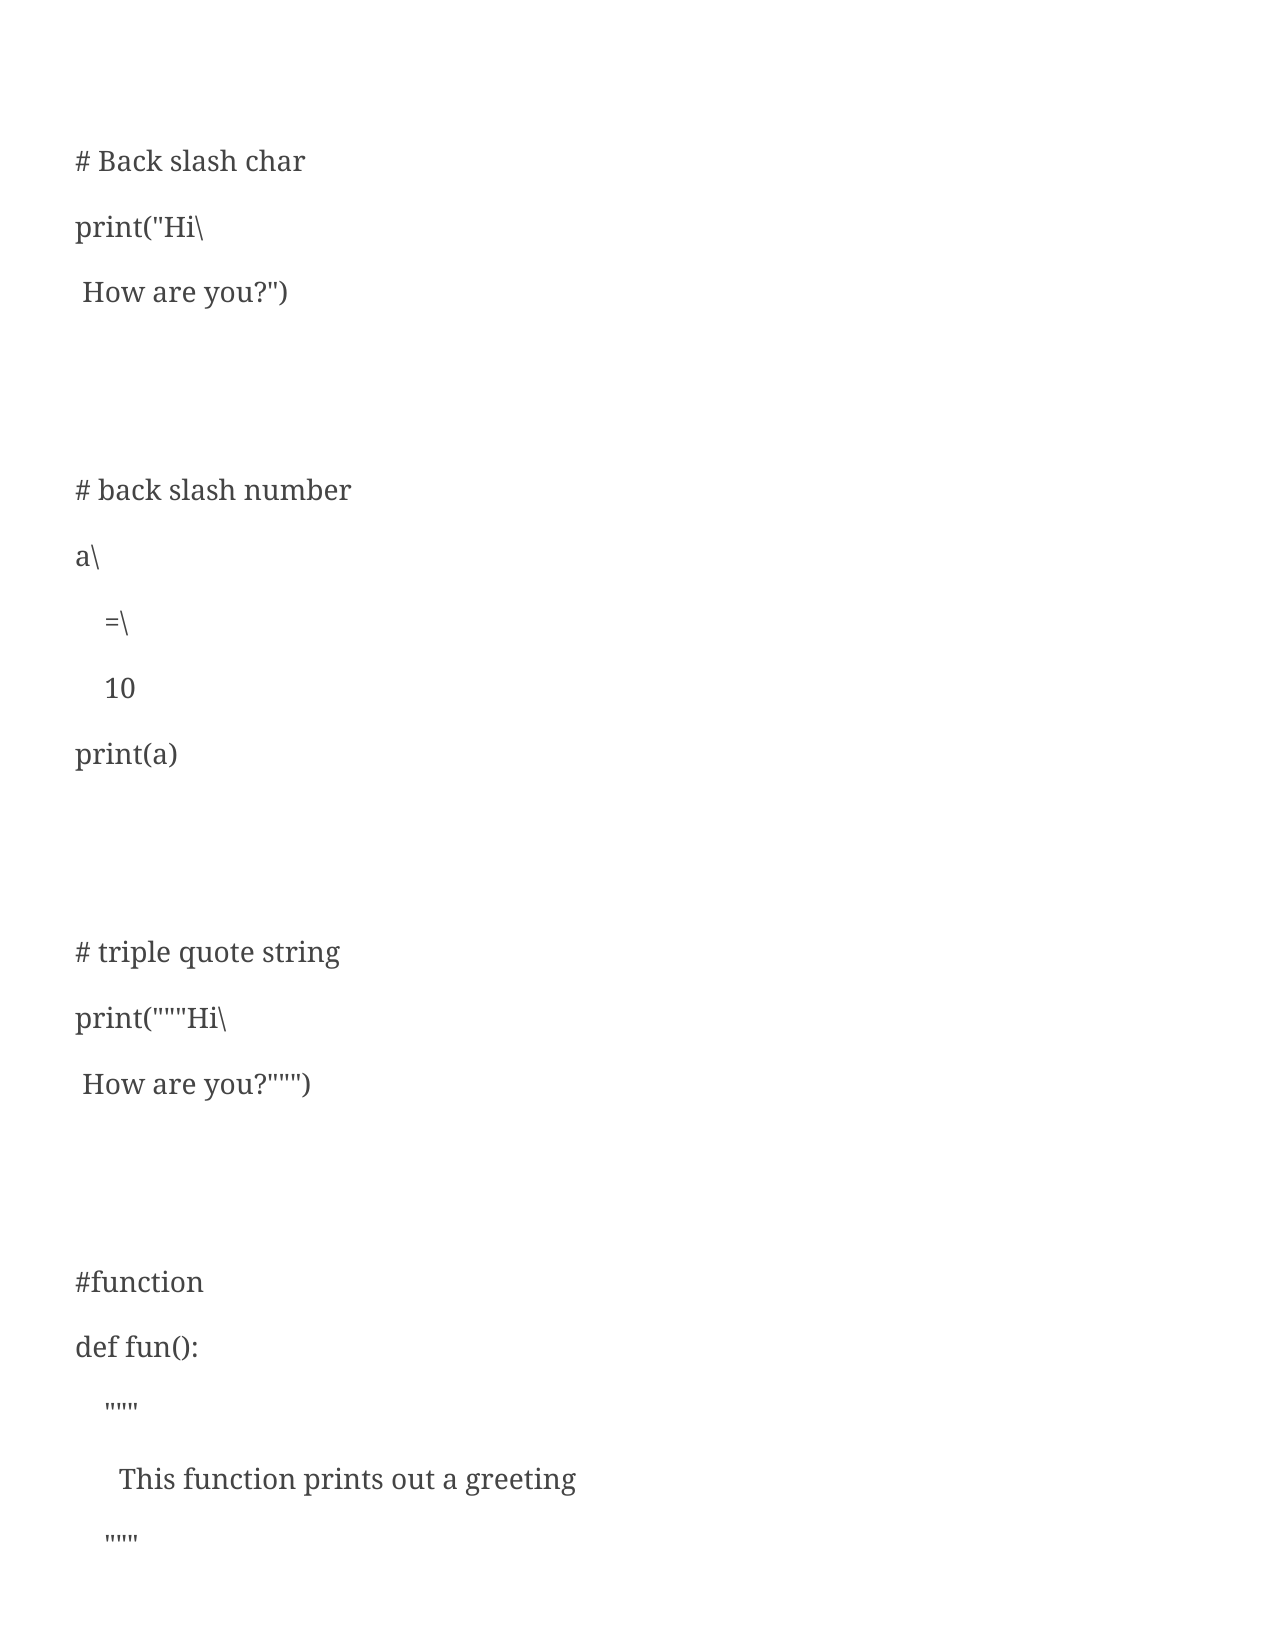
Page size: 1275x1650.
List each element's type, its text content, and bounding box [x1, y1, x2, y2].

text """ [75, 1394, 1200, 1432]
text How are you?""") [75, 1064, 1200, 1102]
text print(a) [75, 734, 1200, 773]
text How are you?") [75, 273, 1200, 311]
text def fun(): [75, 1328, 1200, 1366]
text # Back slash char [75, 141, 1200, 179]
text """ [75, 1526, 1200, 1564]
text =\ [75, 602, 1200, 641]
text print("""Hi\ [75, 998, 1200, 1036]
text #function [75, 1262, 1200, 1300]
text This function prints out a greeting [75, 1460, 1200, 1498]
text print("Hi\ [75, 207, 1200, 245]
text 10 [75, 668, 1200, 707]
text a\ [75, 537, 1200, 575]
text # triple quote string [75, 932, 1200, 971]
text # back slash number [75, 471, 1200, 509]
